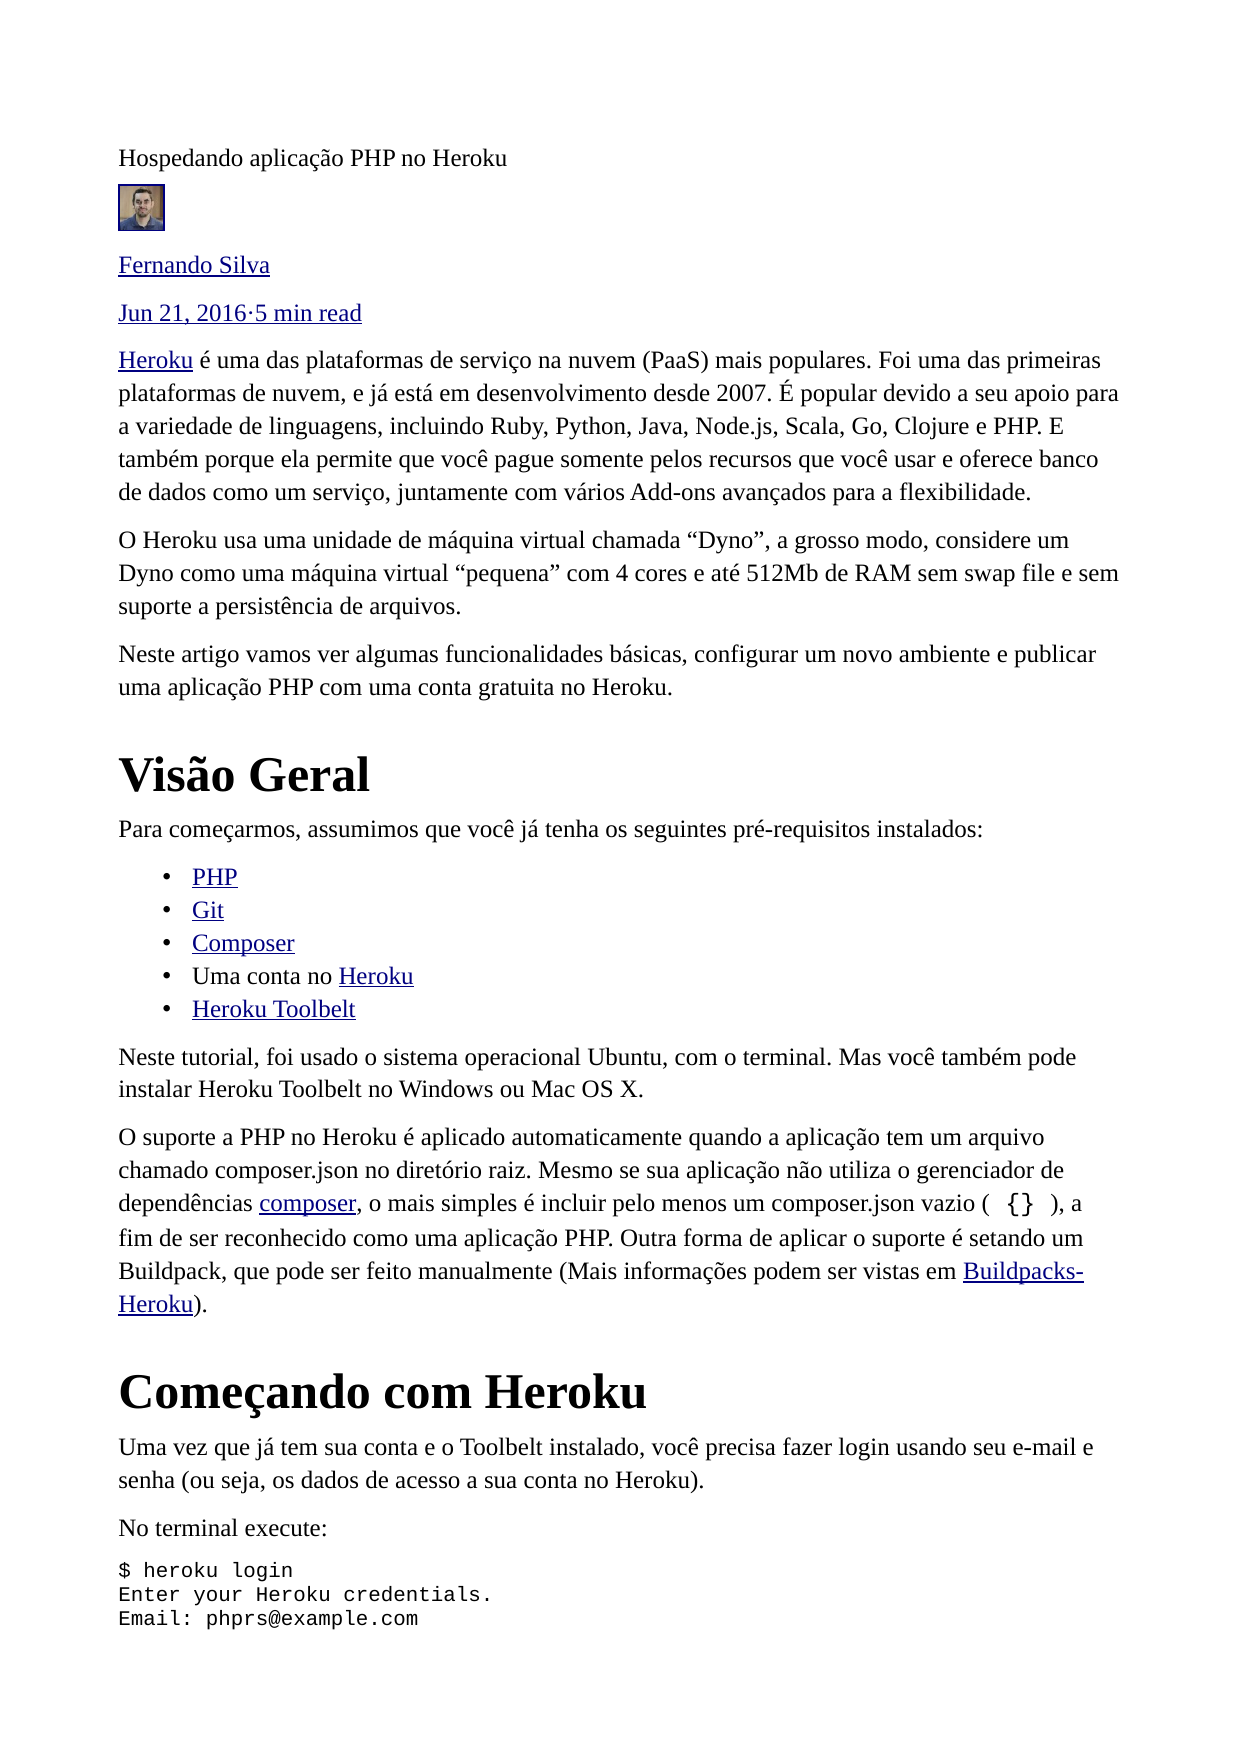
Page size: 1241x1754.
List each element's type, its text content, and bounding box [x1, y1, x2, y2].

text O suporte a PHP no Heroku é aplicado automaticamente quando a aplicação tem um arquivo chamado composer.json no diretório raiz. Mesmo se sua aplicação não utiliza o gerenciador de dependências composer, o mais simples é incluir pelo menos um composer.json vazio ( {} ), a fim de ser reconhecido como uma aplicação PHP. Outra forma de aplicar o suporte é setando um Buildpack, que pode ser feito manualmente (Mais informações podem ser vistas em Buildpacks-Heroku). [118, 1122, 1122, 1318]
text No terminal execute: [118, 1513, 1122, 1541]
subtitle Visão Geral [118, 744, 1122, 802]
text Enter your Heroku credentials. [118, 1584, 1122, 1607]
text Heroku é uma das plataformas de serviço na nuvem (PaaS) mais populares. Foi uma das primeiras plataformas de nuvem, e já está em desenvolvimento desde 2007. É popular devido a seu apoio para a variedade de linguagens, incluindo Ruby, Python, Java, Node.js, Scala, Go, Clojure e PHP. E também porque ela permite que você pague somente pelos recursos que você usar e oferece banco de dados como um serviço, juntamente com vários Add-ons avançados para a flexibilidade. [118, 345, 1122, 506]
subtitle Hospedando aplicação PHP no Heroku [118, 143, 1122, 172]
list Git [162, 895, 1122, 924]
text Para começarmos, assumimos que você já tenha os seguintes pré-requisitos instalados: [118, 814, 1122, 843]
text Fernando Silva [118, 250, 1122, 279]
text Email: phprs@example.com [118, 1607, 1122, 1631]
text Uma vez que já tem sua conta e o Toolbelt instalado, você precisa fazer login usando seu e-mail e senha (ou seja, os dados de acesso a sua conta no Heroku). [118, 1432, 1122, 1494]
list Heroku Toolbelt [162, 994, 1122, 1023]
picture [120, 186, 163, 230]
list Composer [162, 928, 1122, 957]
text Neste tutorial, foi usado o sistema operacional Ubuntu, com o terminal. Mas você também pode instalar Heroku Toolbelt no Windows ou Mac OS X. [118, 1042, 1122, 1103]
text O Heroku usa uma unidade de máquina virtual chamada “Dyno”, a grosso modo, considere um Dyno como uma máquina virtual “pequena” com 4 cores e até 512Mb de RAM sem swap file e sem suporte a persistência de arquivos. [118, 525, 1122, 620]
text Neste artigo vamos ver algumas funcionalidades básicas, configurar um novo ambiente e publicar uma aplicação PHP com uma conta gratuita no Heroku. [118, 639, 1122, 700]
subtitle Começando com Heroku [118, 1362, 1122, 1419]
text $ heroku login [118, 1560, 1122, 1584]
list PHP [162, 862, 1122, 891]
text Jun 21, 2016·5 min read [118, 298, 1122, 326]
list Uma conta no Heroku [162, 961, 1122, 990]
